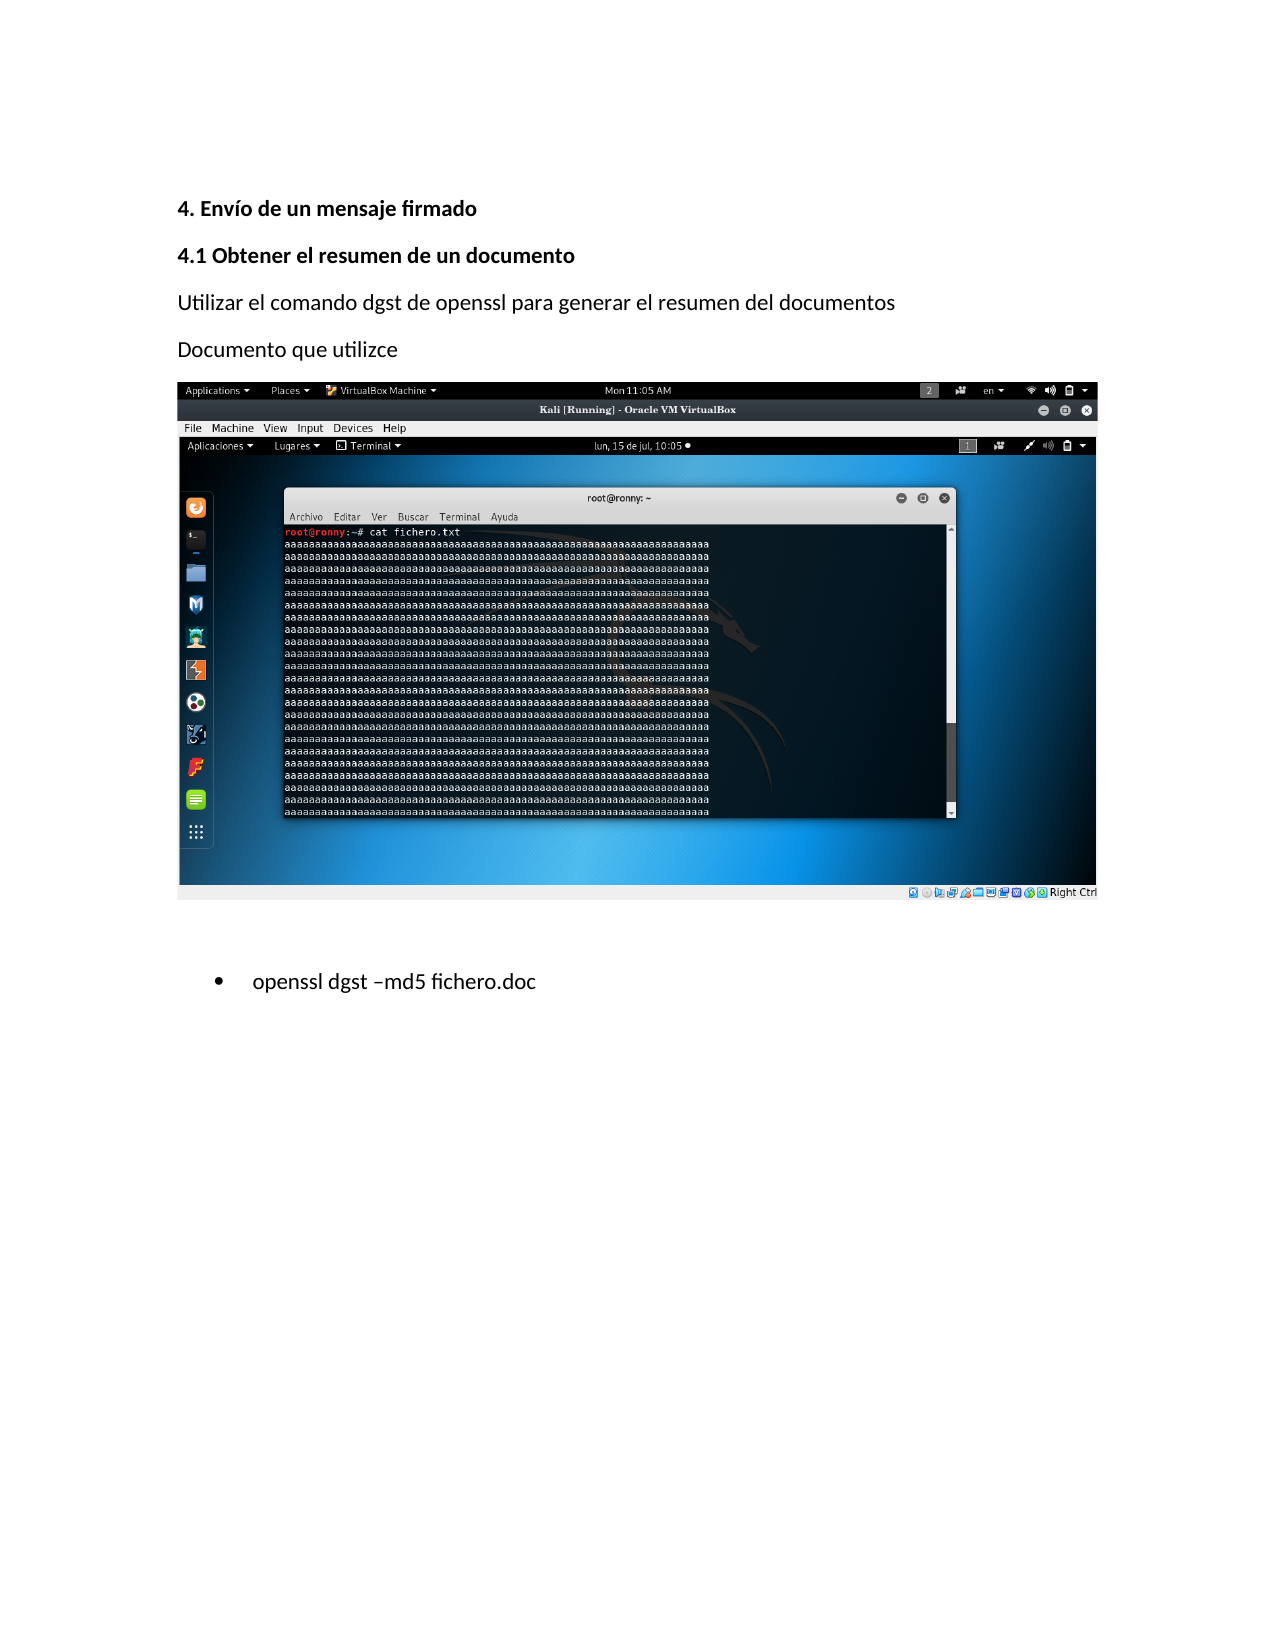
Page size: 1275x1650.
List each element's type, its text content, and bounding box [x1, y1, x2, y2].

picture [177, 382, 1098, 900]
text Utilizar el comando dgst de openssl para generar el resumen del documentos [177, 288, 1098, 316]
list openssl dgst –md5 fichero.doc [215, 967, 1098, 995]
text 4.1 Obtener el resumen de un documento [177, 241, 1098, 269]
text Documento que utilizce [177, 335, 1098, 363]
text 4. Envío de un mensaje firmado [177, 194, 1098, 222]
